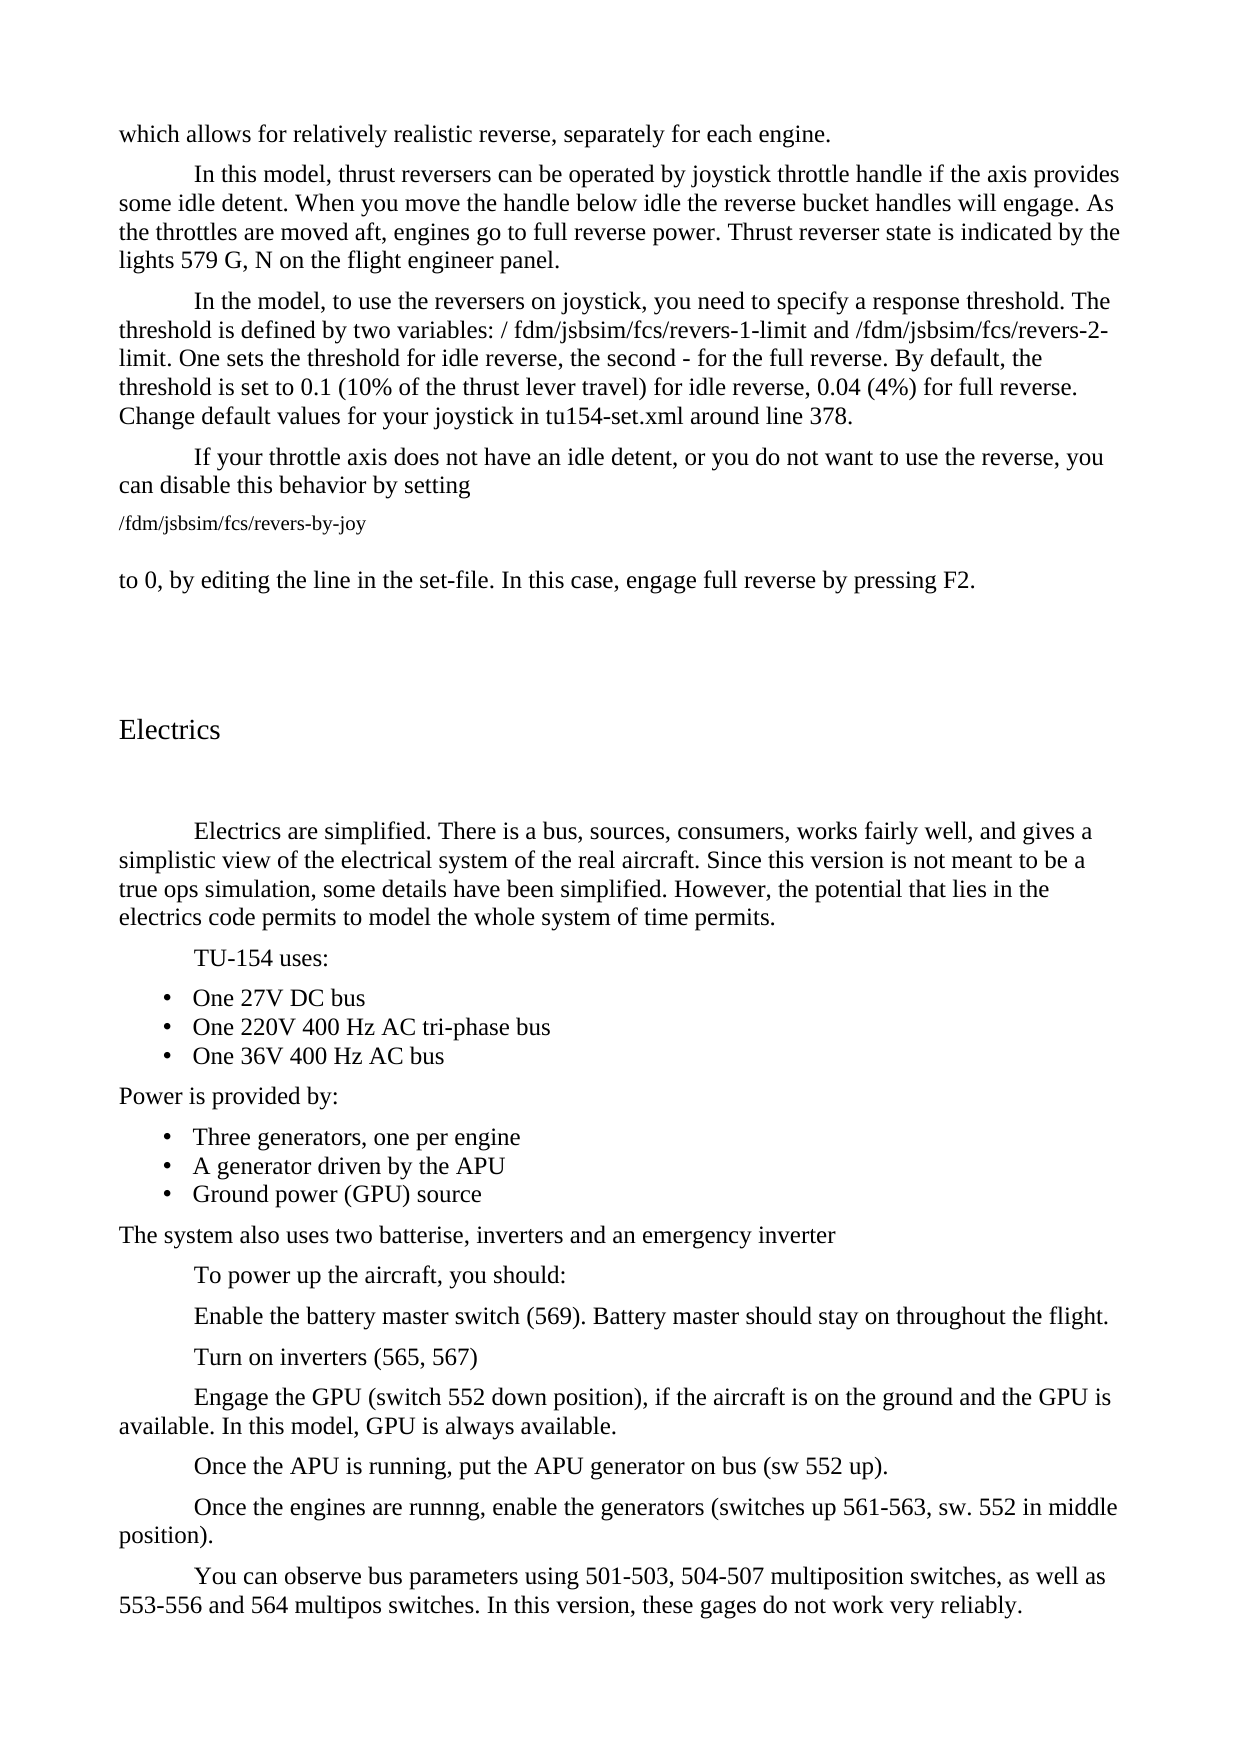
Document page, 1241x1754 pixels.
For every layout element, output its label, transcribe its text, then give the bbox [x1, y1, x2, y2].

text Power is provided by: [119, 1081, 1122, 1110]
text to 0, by editing the line in the set-file. In this case, engage full reverse by pressing F2. [119, 565, 1122, 594]
text In this model, thrust reversers can be operated by joystick throttle handle if the axis provides some idle detent. When you move the handle below idle the reverse bucket handles will engage. As the throttles are moved aft, engines go to full reverse power. Thrust reverser state is indicated by the lights 579 G, N on the flight engineer panel. [119, 159, 1122, 274]
text Electrics are simplified. There is a bus, sources, consumers, works fairly well, and gives a simplistic view of the electrical system of the real aircraft. Since this version is not meant to be a true ops simulation, some details have been simplified. However, the potential that lies in the electrics code permits to model the whole system of time permits. [119, 816, 1122, 931]
text In the model, to use the reversers on joystick, you need to specify a response threshold. The threshold is defined by two variables: / fdm/jsbsim/fcs/revers-1-limit and /fdm/jsbsim/fcs/revers-2-limit. One sets the threshold for idle reverse, the second - for the full reverse. By default, the threshold is set to 0.1 (10% of the thrust lever travel) for idle reverse, 0.04 (4%) for full reverse. Change default values for your joystick in tu154-set.xml around line 378. [119, 286, 1122, 430]
text If your throttle axis does not have an idle detent, or you do not want to use the reverse, you can disable this behavior by setting [119, 442, 1122, 499]
text Enable the battery master switch (569). Battery master should stay on throughout the flight. [119, 1301, 1122, 1330]
text which allows for relatively realistic reverse, separately for each engine. [119, 119, 1122, 147]
list One 36V 400 Hz AC bus [163, 1041, 1122, 1070]
list One 27V DC bus [163, 983, 1122, 1012]
list Ground power (GPU) source [163, 1179, 1122, 1208]
list One 220V 400 Hz AC tri-phase bus [163, 1012, 1122, 1041]
text /fdm/jsbsim/fcs/revers-by-joy [119, 511, 1122, 535]
text Engage the GPU (switch 552 down position), if the aircraft is on the ground and the GPU is available. In this model, GPU is always available. [119, 1382, 1122, 1439]
text You can observe bus parameters using 501-503, 504-507 multiposition switches, as well as 553-556 and 564 multipos switches. In this version, these gages do not work very reliably. [119, 1561, 1122, 1619]
text The system also uses two batterise, inverters and an emergency inverter [119, 1220, 1122, 1249]
text Once the APU is running, put the APU generator on bus (sw 552 up). [119, 1451, 1122, 1480]
list Three generators, one per engine [163, 1122, 1122, 1151]
list A generator driven by the APU [163, 1151, 1122, 1179]
text TU-154 uses: [119, 943, 1122, 972]
text Turn on inverters (565, 567) [119, 1342, 1122, 1370]
text Once the engines are runnng, enable the generators (switches up 561-563, sw. 552 in middle position). [119, 1492, 1122, 1549]
text Electrics [119, 712, 1122, 746]
text To power up the aircraft, you should: [119, 1261, 1122, 1289]
